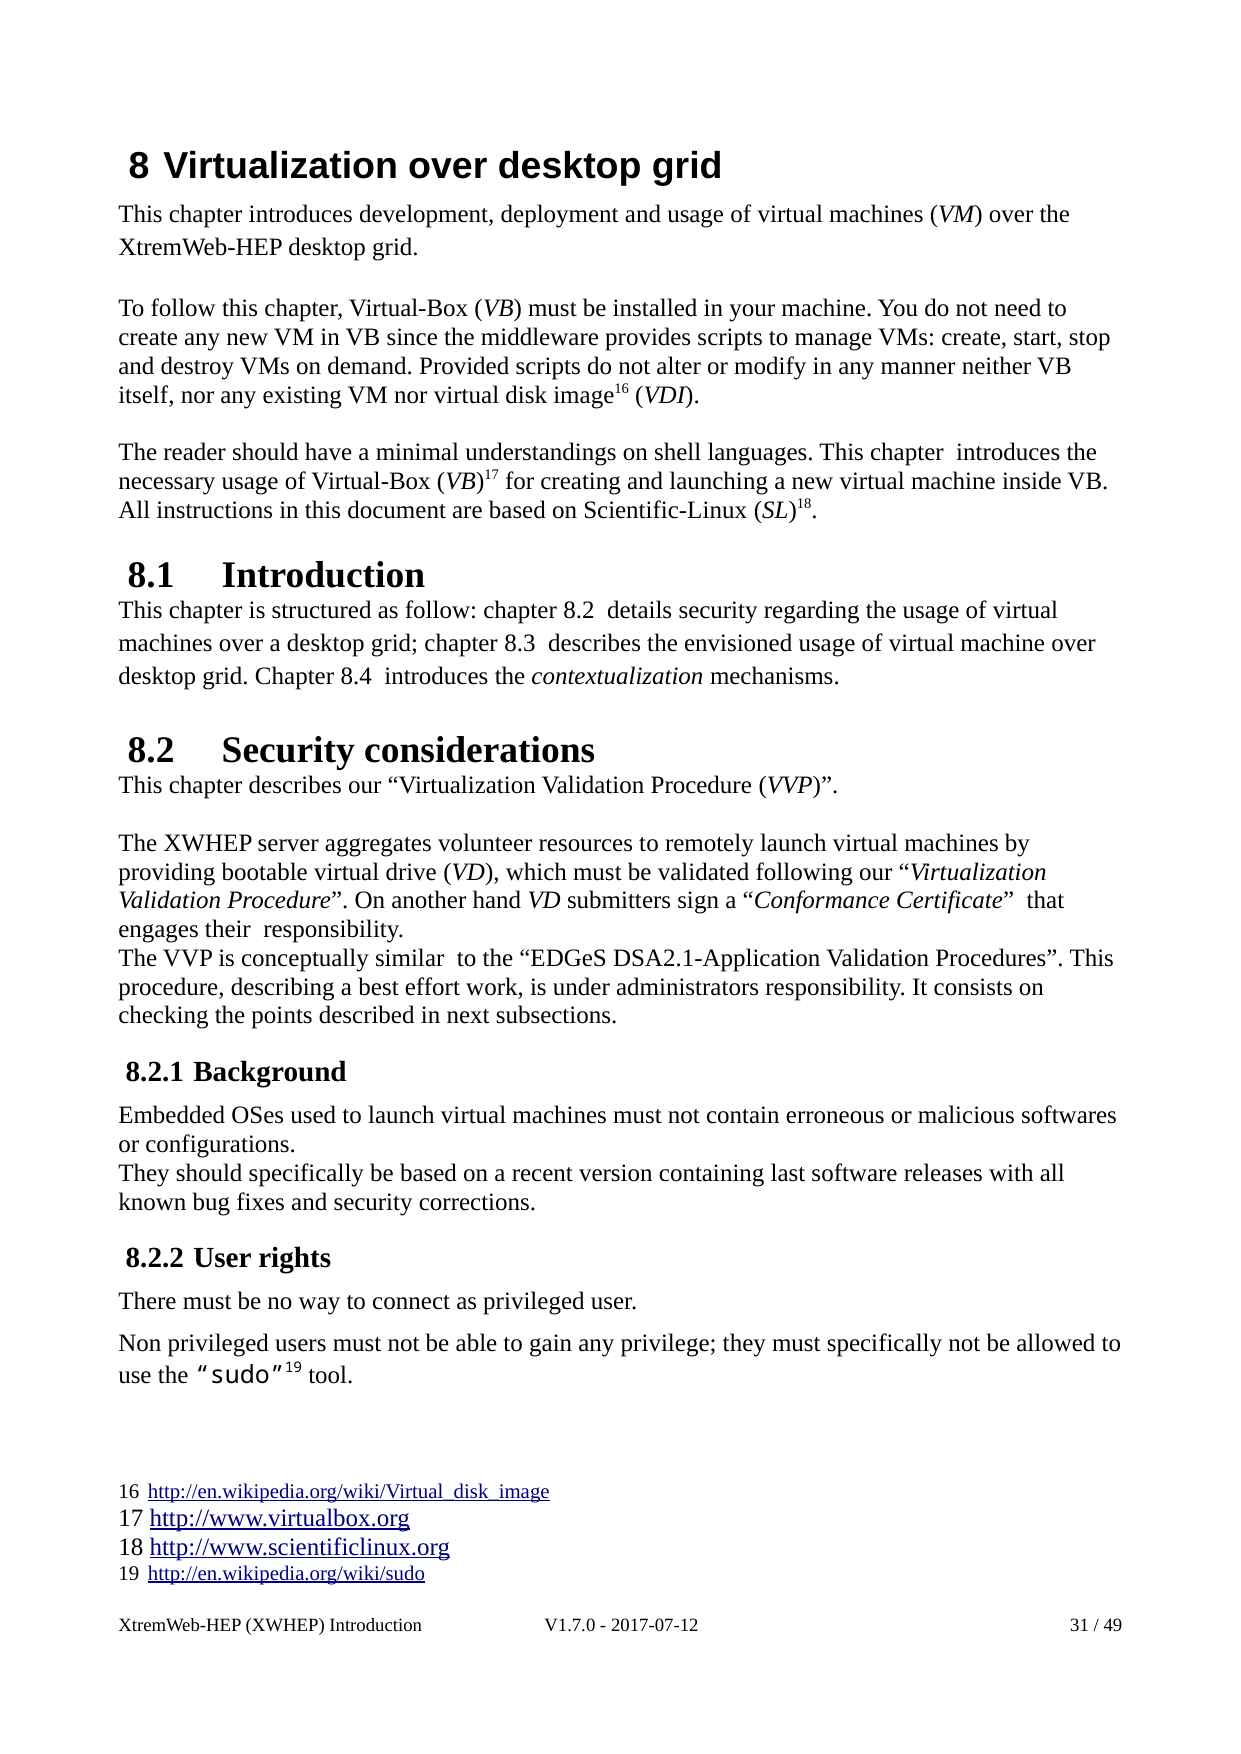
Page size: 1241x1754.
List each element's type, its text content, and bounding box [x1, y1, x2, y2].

text The VVP is conceptually similar to the “EDGeS DSA2.1-Application Validation Procedures”. This procedure, describing a best effort work, is under administrators responsibility. It consists on checking the points described in next subsections. [118, 943, 1122, 1029]
text http://www.virtualbox.org [118, 1503, 1122, 1532]
text All instructions in this document are based on Scientific-Linux (SL). [118, 495, 1122, 523]
text This chapter is structured as follow: chapter8.2 details security regarding the usage of virtual machines over a desktop grid; chapter8.3 describes the envisioned usage of virtual machine over desktop grid. Chapter8.4 introduces the contextualization mechanisms. [118, 595, 1122, 690]
subtitle Introduction [118, 552, 1122, 595]
text This chapter introduces development, deployment and usage of virtual machines (VM) over the XtremWeb-HEP desktop grid. [118, 199, 1122, 261]
text The reader should have a minimal understandings on shell languages. This chapter introduces the necessary usage of Virtual-Box (VB) for creating and launching a new virtual machine inside VB. [118, 437, 1122, 495]
text Non privileged users must not be able to gain any privilege; they must specifically not be allowed to use the “sudo” tool. [118, 1328, 1122, 1391]
text The XWHEP server aggregates volunteer resources to remotely launch virtual machines by providing bootable virtual drive (VD), which must be validated following our “Virtualization Validation Procedure”. On another hand VD submitters sign a “Conformance Certificate” that engages their responsibility. [118, 828, 1122, 943]
text http://www.scientificlinux.org [118, 1532, 1122, 1561]
subtitle Virtualization over desktop grid [118, 143, 1122, 186]
text http://en.wikipedia.org/wiki/sudo [118, 1561, 1122, 1585]
text Embedded OSes used to launch virtual machines must not contain erroneous or malicious softwares or configurations. [118, 1100, 1122, 1158]
text There must be no way to connect as privileged user. [118, 1286, 1122, 1315]
text They should specifically be based on a recent version containing last software releases with all known bug fixes and security corrections. [118, 1158, 1122, 1215]
text http://en.wikipedia.org/wiki/Virtual_disk_image [118, 1479, 1122, 1503]
text To follow this chapter, Virtual-Box (VB) must be installed in your machine. You do not need to create any new VM in VB since the middleware provides scripts to manage VMs: create, start, stop and destroy VMs on demand. Provided scripts do not alter or modify in any manner neither VB itself, nor any existing VM nor virtual disk image (VDI). [118, 293, 1122, 408]
subtitle User rights [118, 1240, 1122, 1274]
subtitle Security considerations [118, 727, 1122, 771]
subtitle Background [118, 1054, 1122, 1088]
text This chapter describes our “Virtualization Validation Procedure (VVP)”. [118, 771, 1122, 799]
